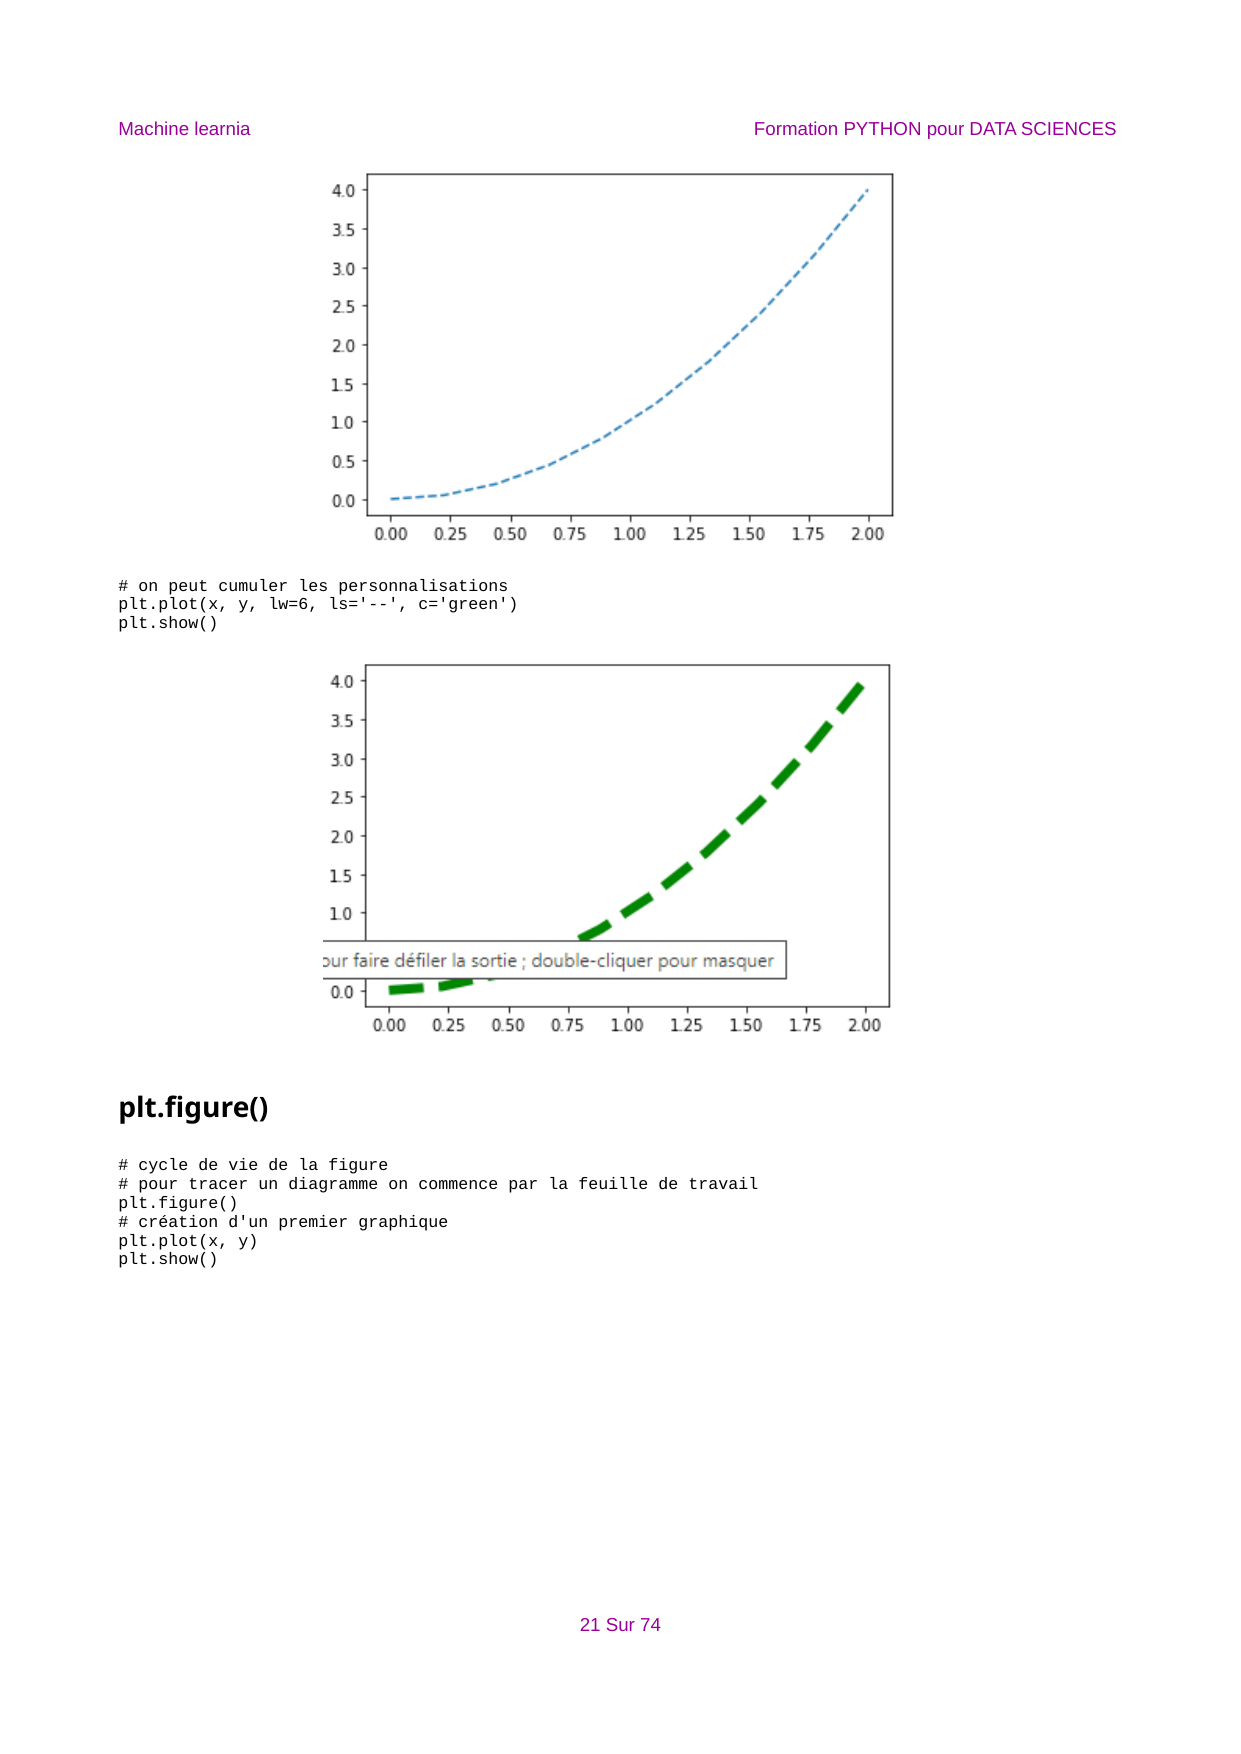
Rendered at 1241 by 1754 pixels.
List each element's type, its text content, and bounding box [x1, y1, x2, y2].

text # cycle de vie de la figure [118, 1157, 1122, 1176]
picture [327, 169, 913, 559]
text plt.show() [118, 1251, 1122, 1270]
text # on peut cumuler les personnalisations [118, 577, 1122, 596]
text # création d'un premier graphique [118, 1213, 1122, 1232]
picture [323, 652, 917, 1044]
text plt.plot(x, y) [118, 1232, 1122, 1251]
subtitle plt.figure() [118, 1087, 1122, 1125]
text plt.show() [118, 615, 1122, 634]
text plt.plot(x, y, lw=6, ls='--', c='green') [118, 596, 1122, 615]
text plt.figure() [118, 1194, 1122, 1213]
text # pour tracer un diagramme on commence par la feuille de travail [118, 1176, 1122, 1194]
